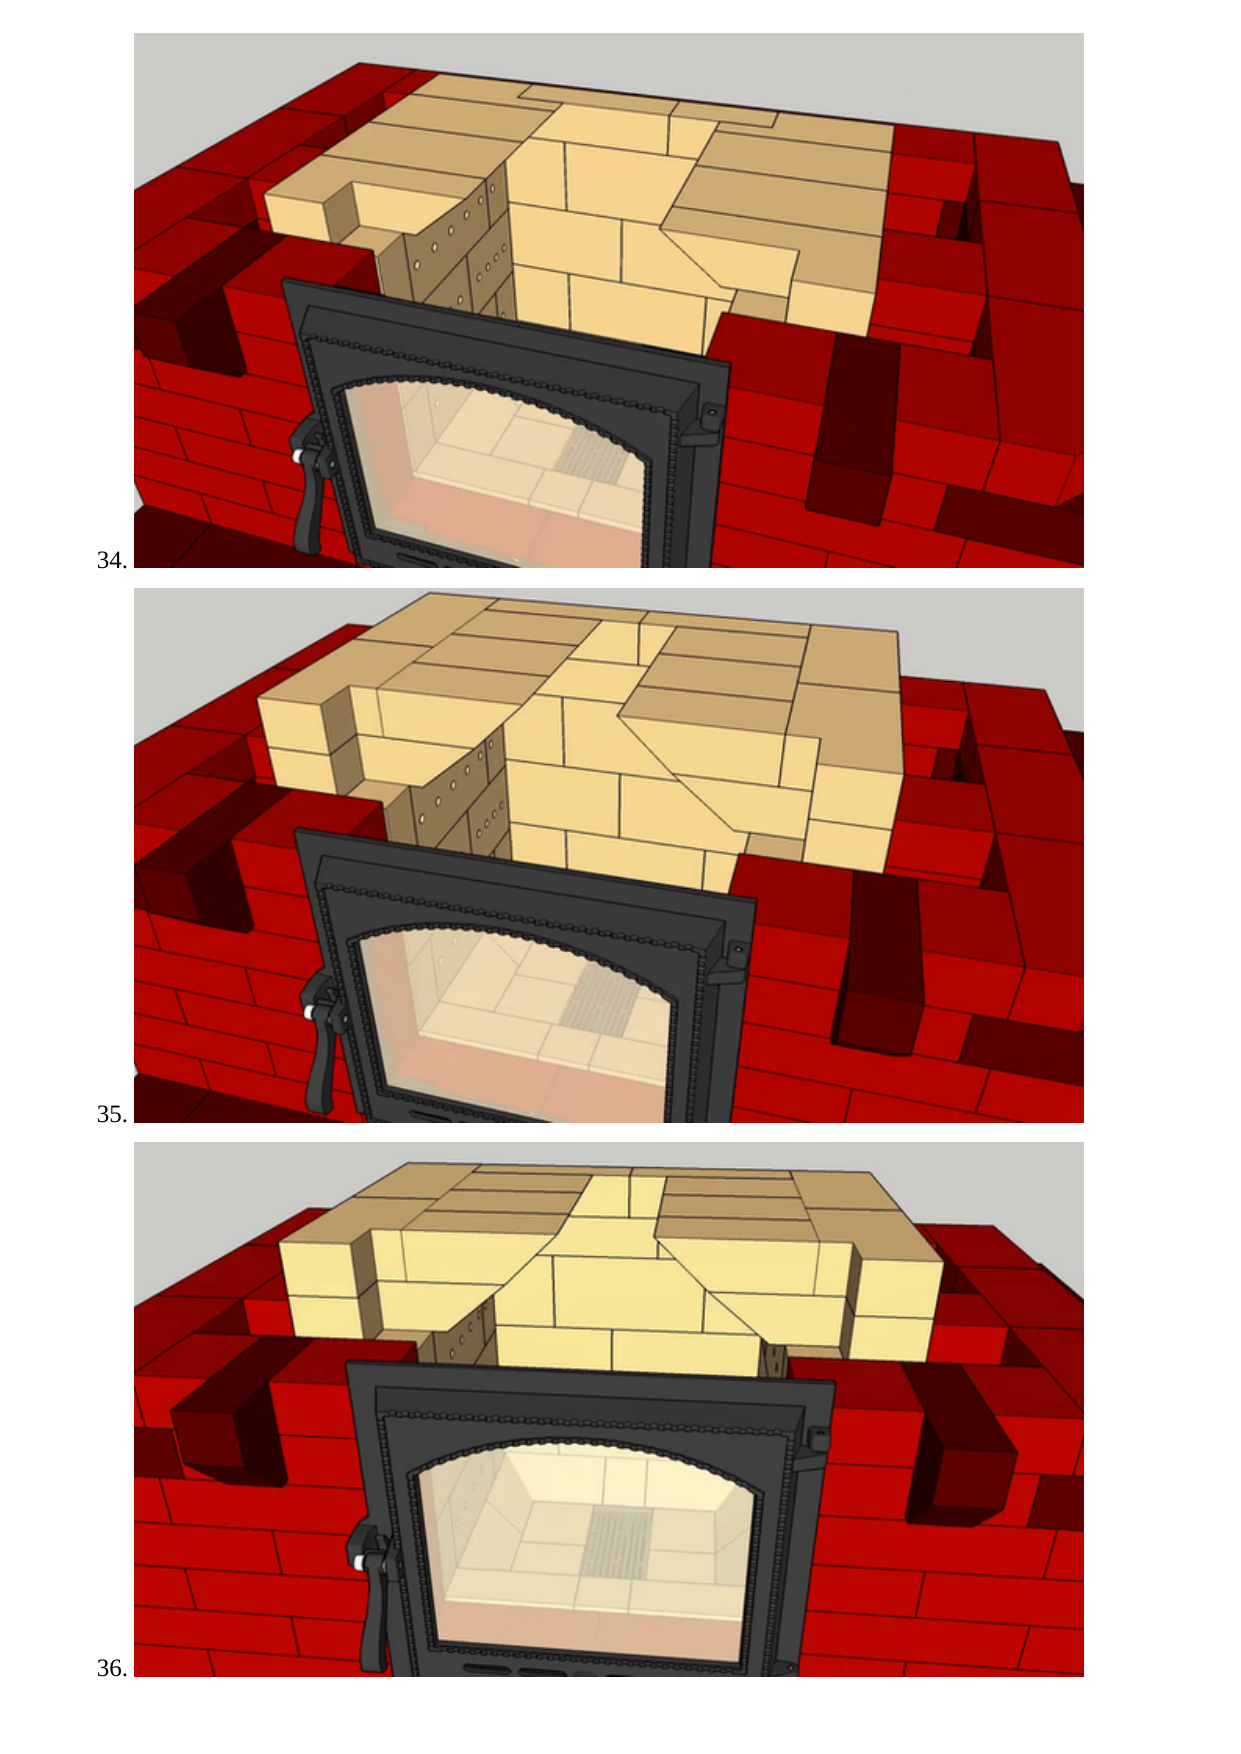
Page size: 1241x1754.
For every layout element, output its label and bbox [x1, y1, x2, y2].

picture [134, 588, 1084, 1123]
picture [134, 33, 1084, 568]
picture [134, 1142, 1084, 1677]
